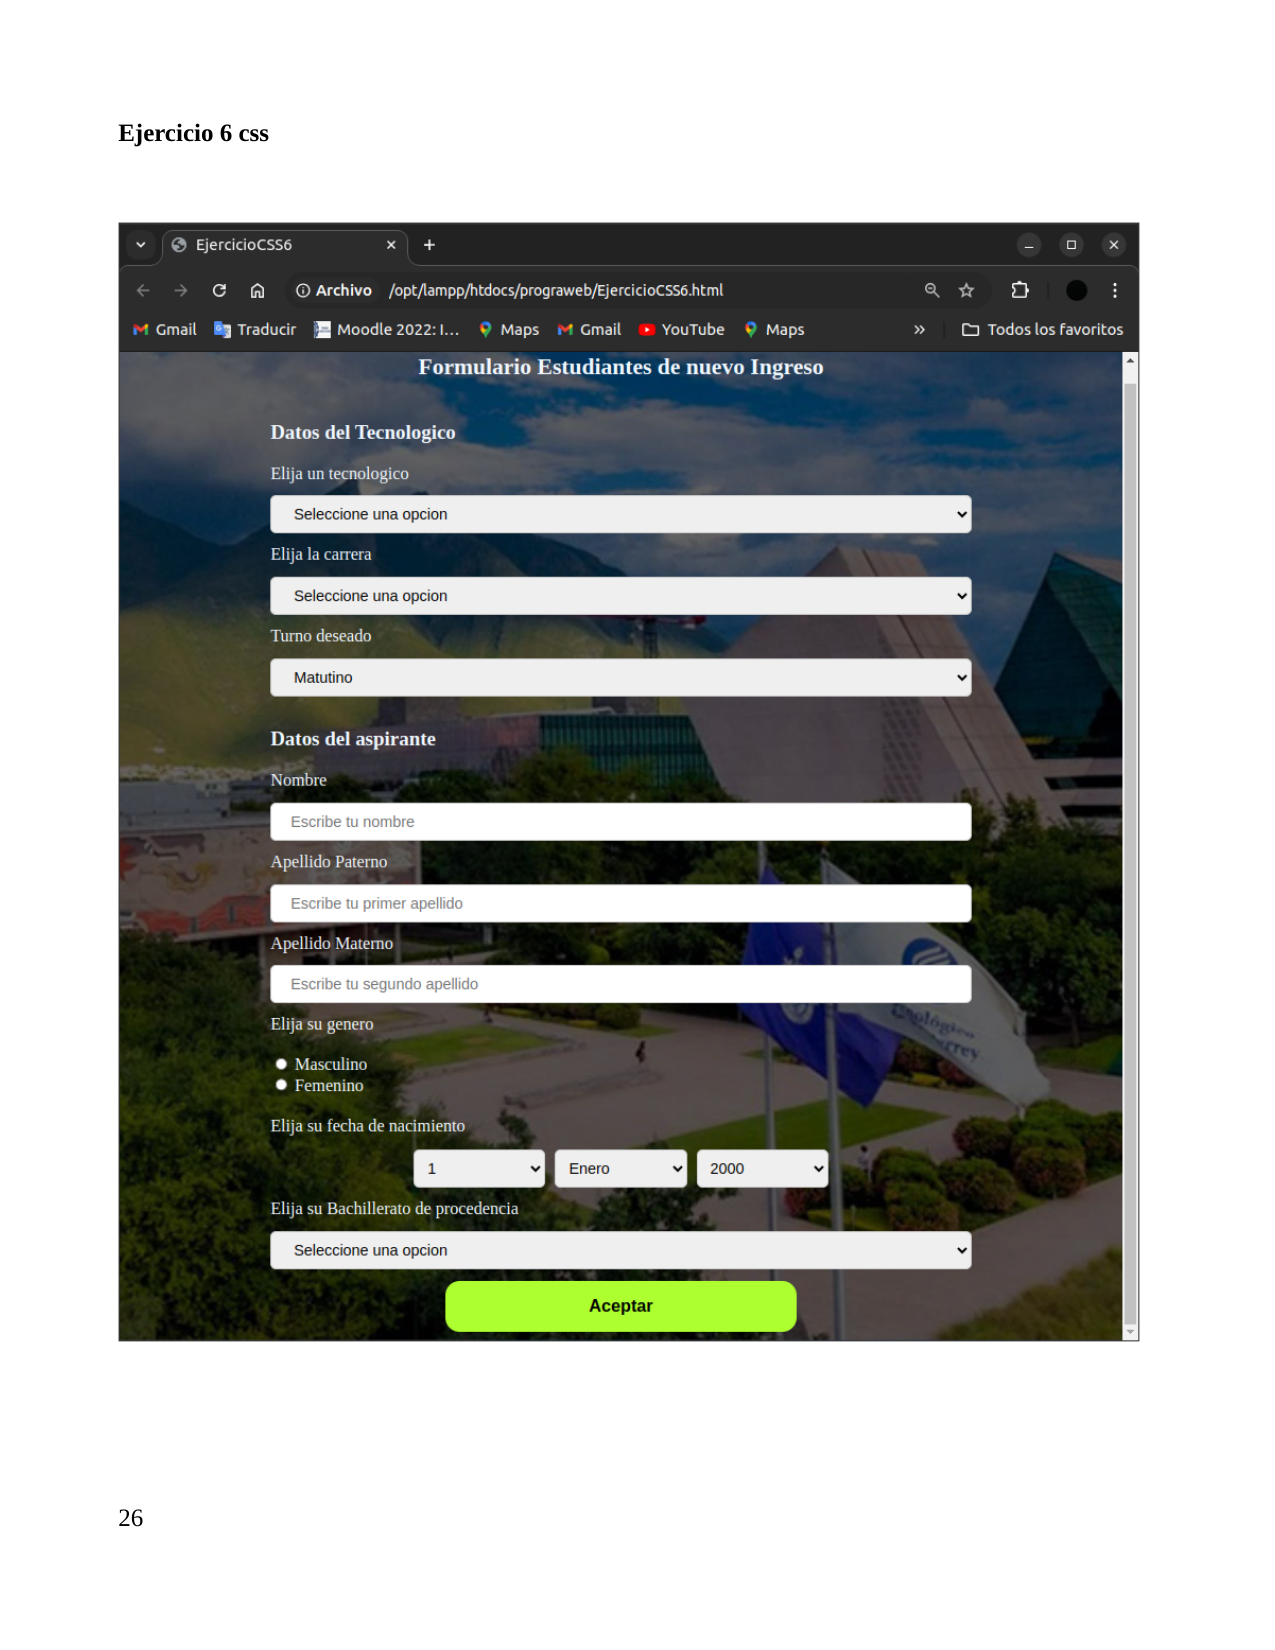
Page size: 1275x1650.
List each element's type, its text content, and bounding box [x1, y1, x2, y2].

subtitle Ejercicio 6 css [118, 118, 1157, 147]
picture [109, 213, 1149, 1351]
